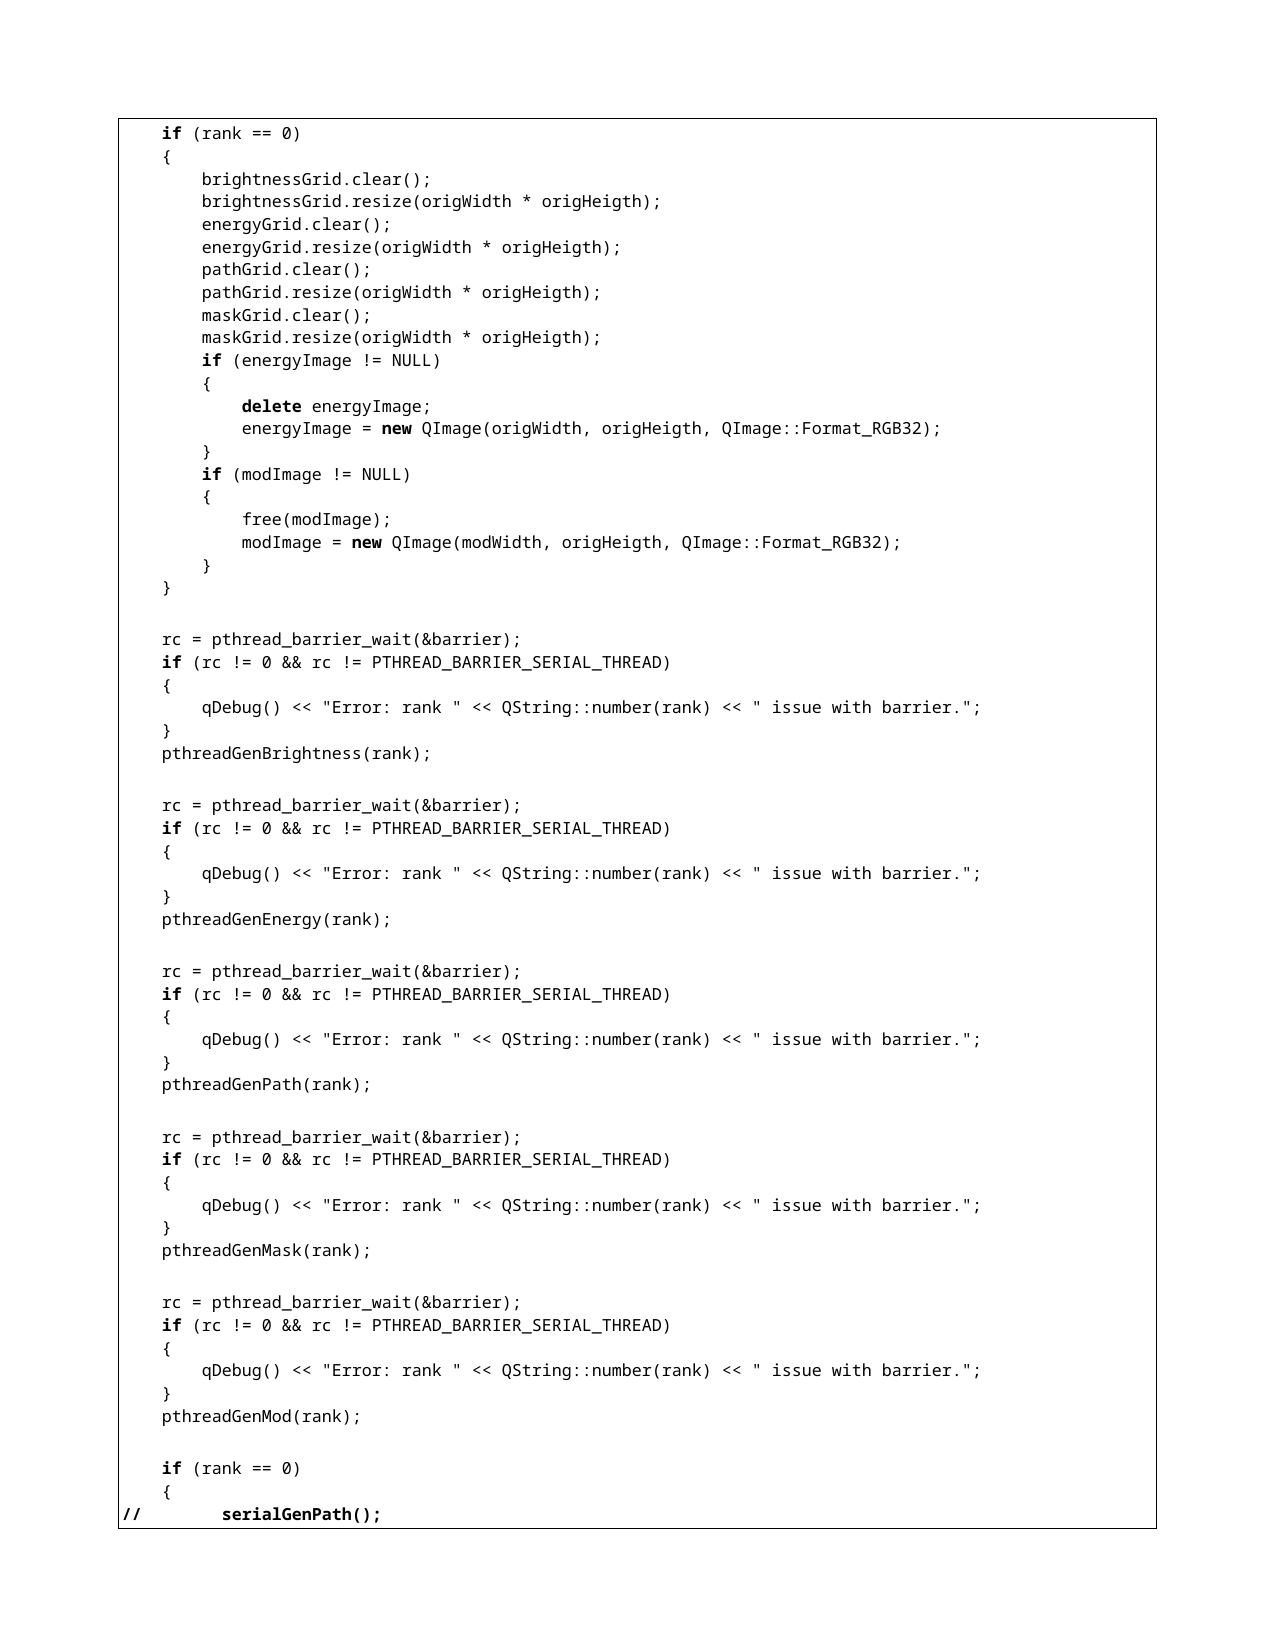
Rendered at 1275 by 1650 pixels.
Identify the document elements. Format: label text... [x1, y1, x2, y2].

text if (rc != 0 && rc != PTHREAD_BARRIER_SERIAL_THREAD) [119, 813, 1156, 836]
text } [119, 881, 1156, 904]
text brightnessGrid.clear(); [119, 163, 1156, 186]
text } [119, 715, 1156, 738]
text if (rank == 0) [119, 1453, 1156, 1476]
text pthreadGenEnergy(rank); [119, 904, 1156, 930]
text rc = pthread_barrier_wait(&barrier); [119, 1287, 1156, 1310]
text qDebug() << "Error: rank " << QString::number(rank) << " issue with barrier."; [119, 858, 1156, 881]
text if (rc != 0 && rc != PTHREAD_BARRIER_SERIAL_THREAD) [119, 1144, 1156, 1167]
text pthreadGenMod(rank); [119, 1401, 1156, 1427]
text energyGrid.clear(); [119, 209, 1156, 232]
text qDebug() << "Error: rank " << QString::number(rank) << " issue with barrier."; [119, 1356, 1156, 1378]
text } [119, 549, 1156, 572]
text rc = pthread_barrier_wait(&barrier); [119, 1122, 1156, 1144]
text delete energyImage; [119, 391, 1156, 413]
text { [119, 1001, 1156, 1024]
text pathGrid.resize(origWidth * origHeigth); [119, 277, 1156, 300]
text } [119, 1047, 1156, 1069]
text { [119, 368, 1156, 391]
text } [119, 572, 1156, 598]
text { [119, 836, 1156, 858]
text rc = pthread_barrier_wait(&barrier); [119, 624, 1156, 647]
text } [119, 1212, 1156, 1235]
text qDebug() << "Error: rank " << QString::number(rank) << " issue with barrier."; [119, 1190, 1156, 1212]
text energyGrid.resize(origWidth * origHeigth); [119, 232, 1156, 254]
text { [119, 670, 1156, 693]
text if (energyImage != NULL) [119, 345, 1156, 368]
text { [119, 1333, 1156, 1356]
text if (rc != 0 && rc != PTHREAD_BARRIER_SERIAL_THREAD) [119, 1310, 1156, 1333]
text { [119, 141, 1156, 163]
text pathGrid.clear(); [119, 254, 1156, 277]
text rc = pthread_barrier_wait(&barrier); [119, 790, 1156, 813]
text pthreadGenBrightness(rank); [119, 738, 1156, 764]
text // serialGenPath(); [119, 1498, 1156, 1528]
text qDebug() << "Error: rank " << QString::number(rank) << " issue with barrier."; [119, 693, 1156, 715]
text energyImage = new QImage(origWidth, origHeigth, QImage::Format_RGB32); [119, 413, 1156, 436]
text maskGrid.clear(); [119, 300, 1156, 322]
text rc = pthread_barrier_wait(&barrier); [119, 956, 1156, 979]
text if (rank == 0) [119, 119, 1156, 141]
text modImage = new QImage(modWidth, origHeigth, QImage::Format_RGB32); [119, 527, 1156, 549]
text pthreadGenPath(rank); [119, 1069, 1156, 1096]
text { [119, 1167, 1156, 1190]
text free(modImage); [119, 504, 1156, 527]
text } [119, 1378, 1156, 1401]
text { [119, 1476, 1156, 1498]
text brightnessGrid.resize(origWidth * origHeigth); [119, 186, 1156, 209]
text maskGrid.resize(origWidth * origHeigth); [119, 322, 1156, 345]
text { [119, 481, 1156, 504]
text if (rc != 0 && rc != PTHREAD_BARRIER_SERIAL_THREAD) [119, 647, 1156, 670]
text qDebug() << "Error: rank " << QString::number(rank) << " issue with barrier."; [119, 1024, 1156, 1047]
text } [119, 436, 1156, 459]
text if (modImage != NULL) [119, 459, 1156, 481]
text if (rc != 0 && rc != PTHREAD_BARRIER_SERIAL_THREAD) [119, 979, 1156, 1001]
text pthreadGenMask(rank); [119, 1235, 1156, 1261]
